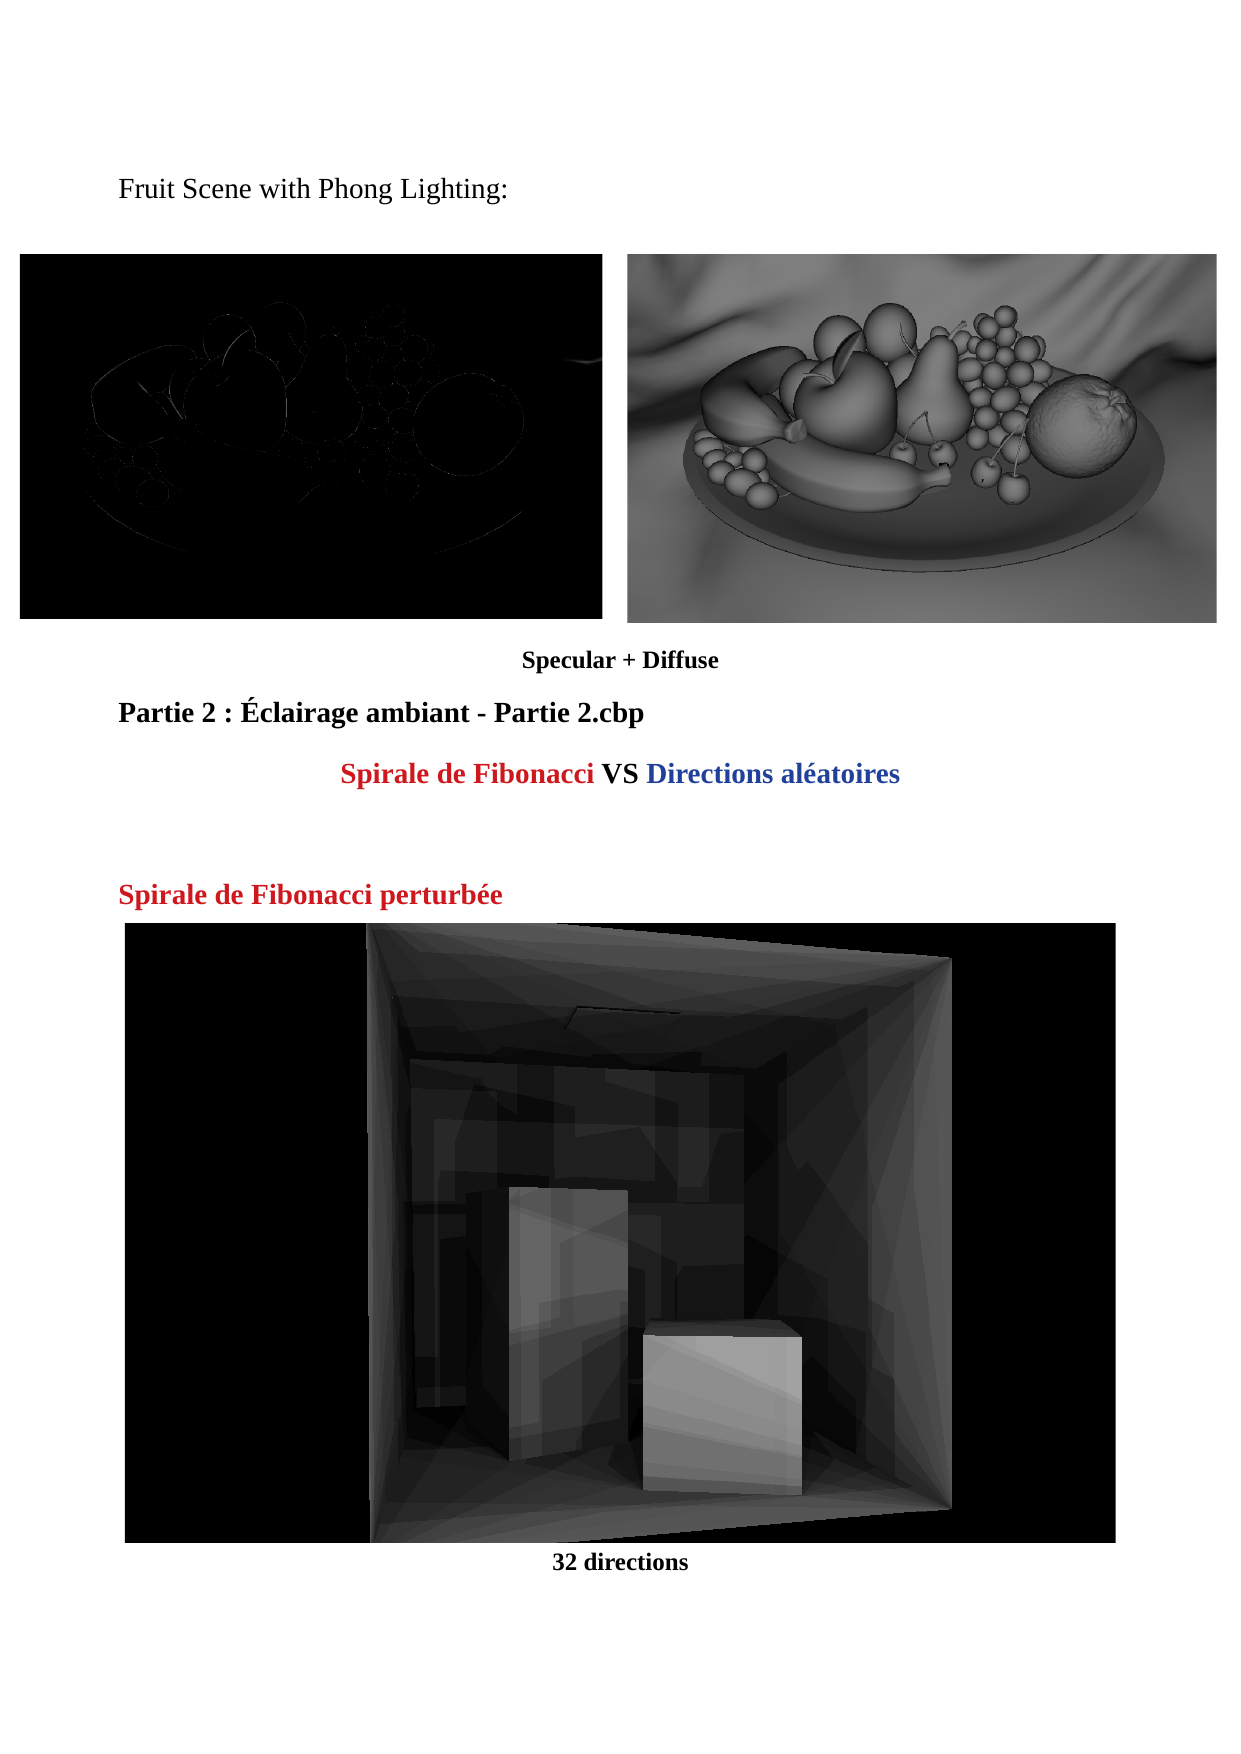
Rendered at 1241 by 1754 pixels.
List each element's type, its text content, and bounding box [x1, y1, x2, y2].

text Specular + Diffuse [118, 473, 1122, 674]
subtitle Spirale de Fibonacci VS Directions aléatoires [118, 756, 1122, 789]
text Fruit Scene with Phong Lighting: [118, 171, 1122, 205]
text 32 directions [118, 923, 1122, 1575]
picture [124, 923, 1116, 1543]
subtitle Spirale de Fibonacci perturbée [118, 877, 1122, 911]
picture [627, 254, 1217, 623]
subtitle Partie 2 : Éclairage ambiant - Partie 2.cbp [118, 695, 1122, 729]
picture [19, 254, 603, 619]
